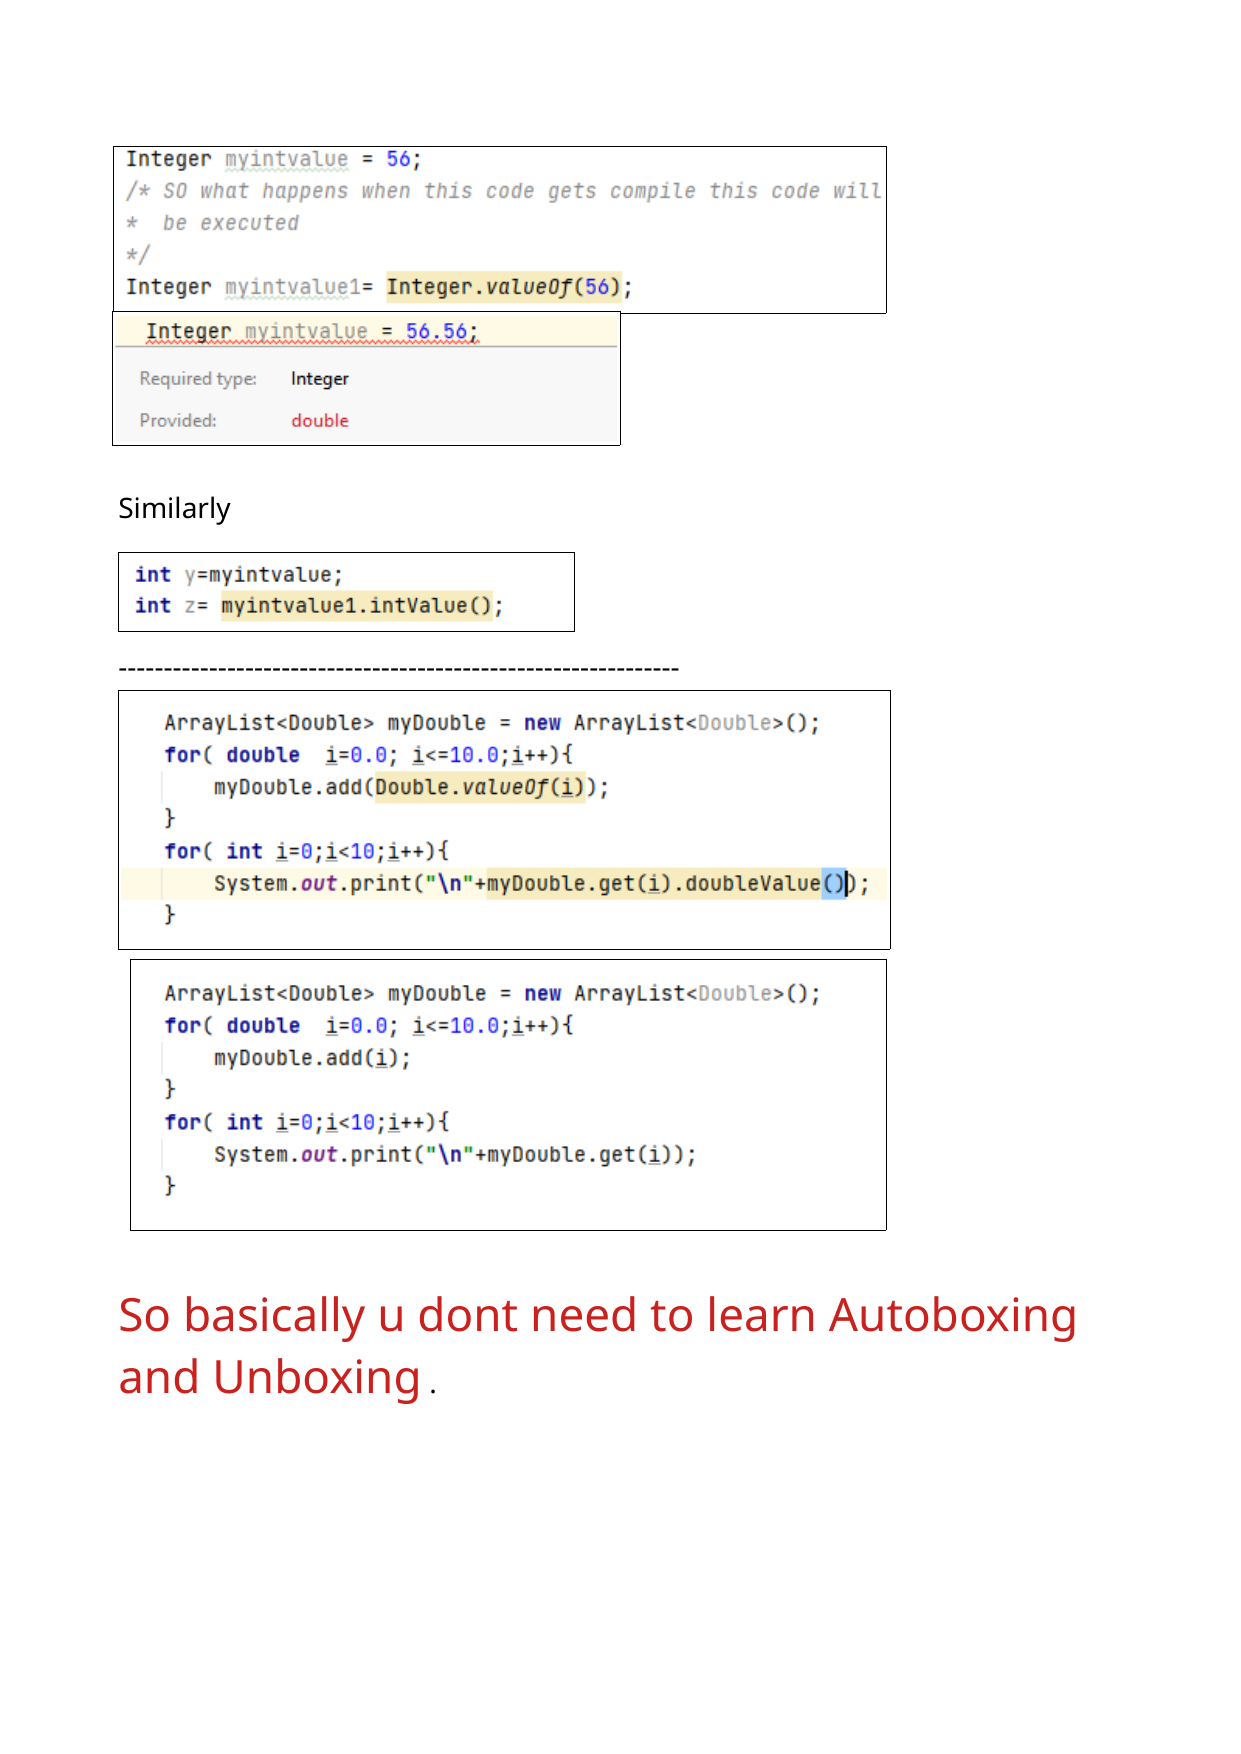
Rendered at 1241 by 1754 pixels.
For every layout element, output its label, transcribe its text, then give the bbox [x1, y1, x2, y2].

picture [121, 555, 572, 629]
picture [132, 961, 883, 1228]
picture [115, 313, 618, 442]
text Similarly [118, 488, 1122, 527]
text So basically u dont need to learn Autoboxing and Unboxing . [118, 1282, 1122, 1407]
picture [121, 692, 887, 946]
picture [115, 149, 883, 311]
text -------------------------------------------------------------- [118, 647, 1122, 686]
